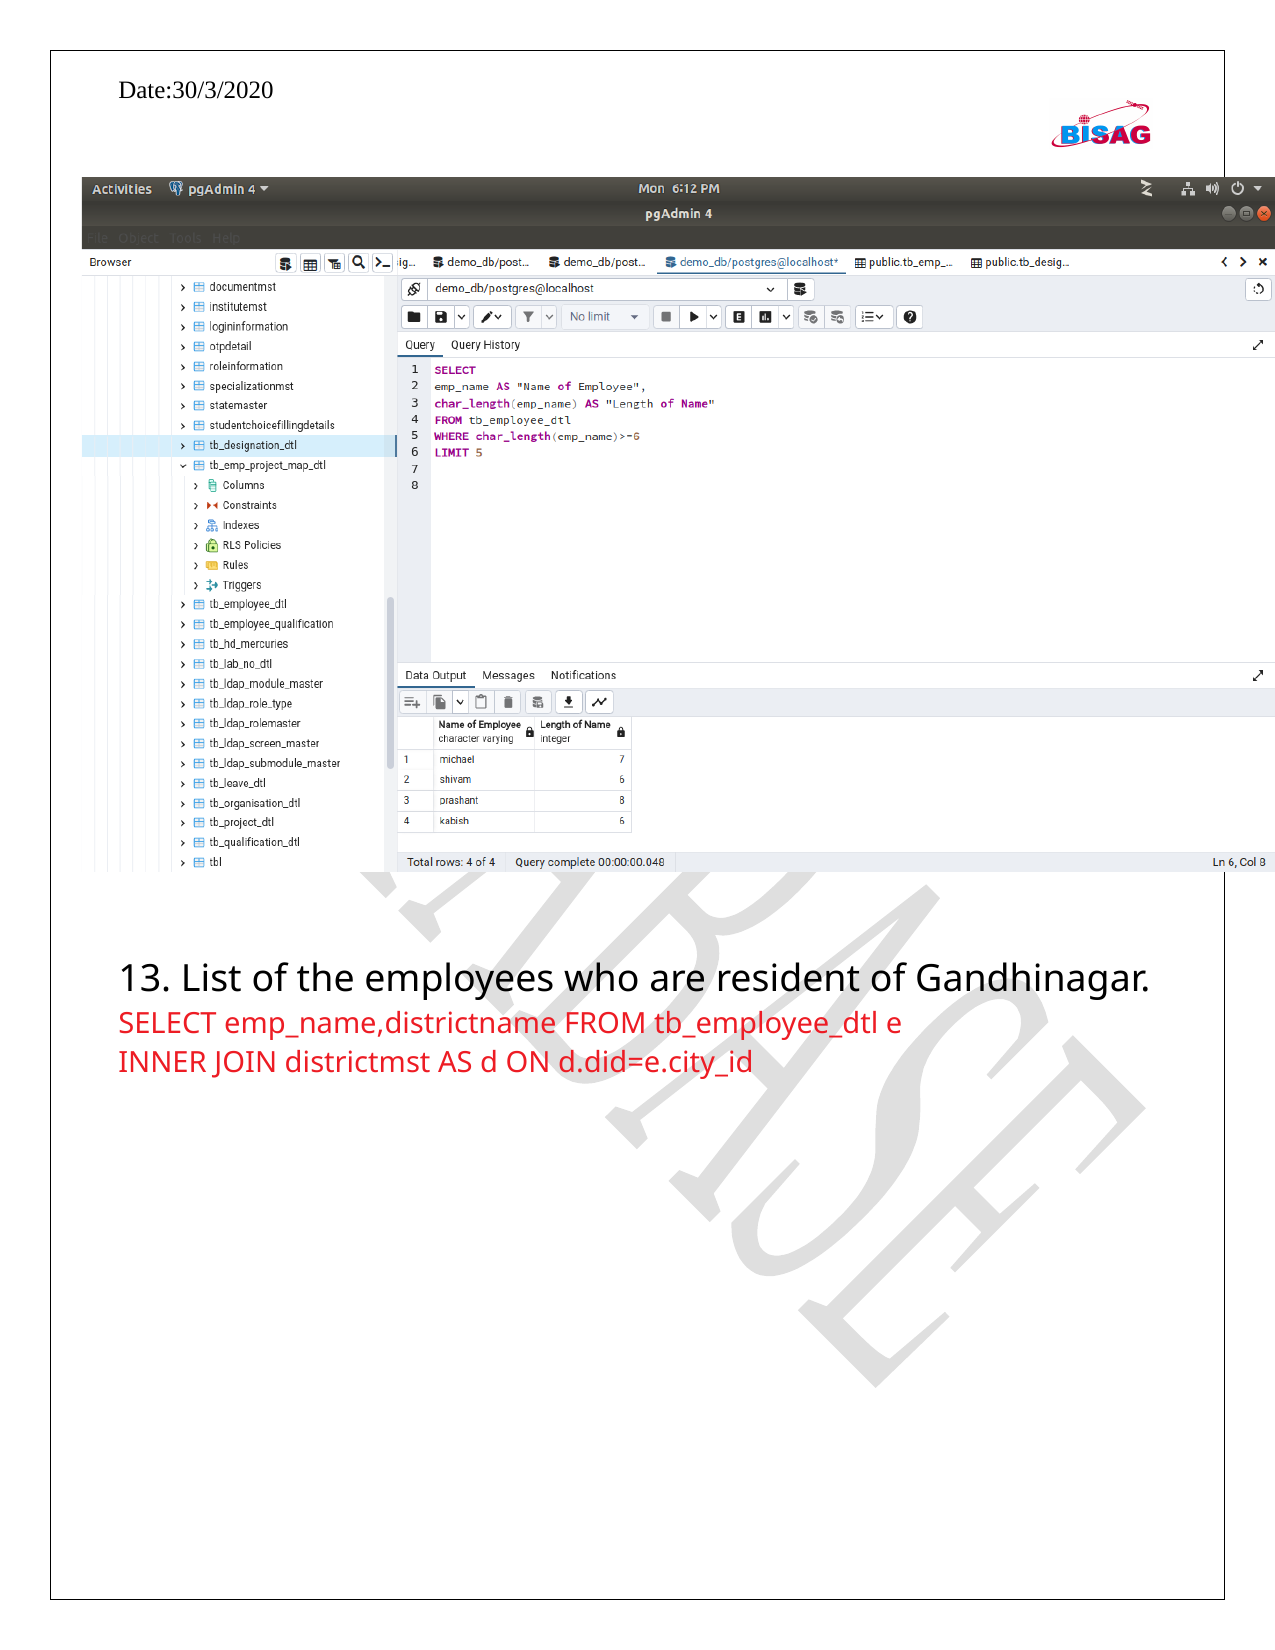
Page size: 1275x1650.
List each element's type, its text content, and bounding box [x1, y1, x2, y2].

text SELECT emp_name,districtname FROM tb_employee_dtl e [555, 1002, 671, 1042]
text SELECT emp_name,districtname FROM tb_employee_dtl e [664, 1002, 772, 1042]
text INNER JOIN districtmst AS d ON d.did=e.city_id [801, 1042, 912, 1081]
text 13. List of the employees who are resident of Gandhinagar. [118, 951, 506, 1002]
text INNER JOIN districtmst AS d ON d.did=e.city_id [692, 1051, 759, 1081]
text INNER JOIN districtmst AS d ON d.did=e.city_id [118, 1042, 568, 1081]
text SELECT emp_name,districtname FROM tb_employee_dtl e [1030, 1002, 1157, 1042]
text 13. List of the employees who are resident of Gandhinagar. [833, 951, 873, 989]
picture [81, 177, 1275, 872]
text INNER JOIN districtmst AS d ON d.did=e.city_id [922, 1042, 1068, 1081]
text SELECT emp_name,districtname FROM tb_employee_dtl e [118, 1002, 551, 1042]
text INNER JOIN districtmst AS d ON d.did=e.city_id [759, 1042, 803, 1067]
text INNER JOIN districtmst AS d ON d.did=e.city_id [566, 1042, 627, 1058]
text SELECT emp_name,districtname FROM tb_employee_dtl e [831, 1002, 953, 1042]
text SELECT emp_name,districtname FROM tb_employee_dtl e [939, 1002, 1020, 1042]
text 13. List of the employees who are resident of Gandhinagar. [700, 951, 838, 1002]
text 13. List of the employees who are resident of Gandhinagar. [793, 973, 842, 1002]
text 13. List of the employees who are resident of Gandhinagar. [582, 951, 697, 1002]
text 13. List of the employees who are resident of Gandhinagar. [862, 951, 1157, 1002]
text 13. List of the employees who are resident of Gandhinagar. [508, 951, 602, 1002]
text SELECT emp_name,districtname FROM tb_employee_dtl e [751, 1002, 833, 1042]
text INNER JOIN districtmst AS d ON d.did=e.city_id [1081, 1042, 1157, 1081]
picture [1048, 98, 1154, 149]
text INNER JOIN districtmst AS d ON d.did=e.city_id [605, 1042, 721, 1081]
